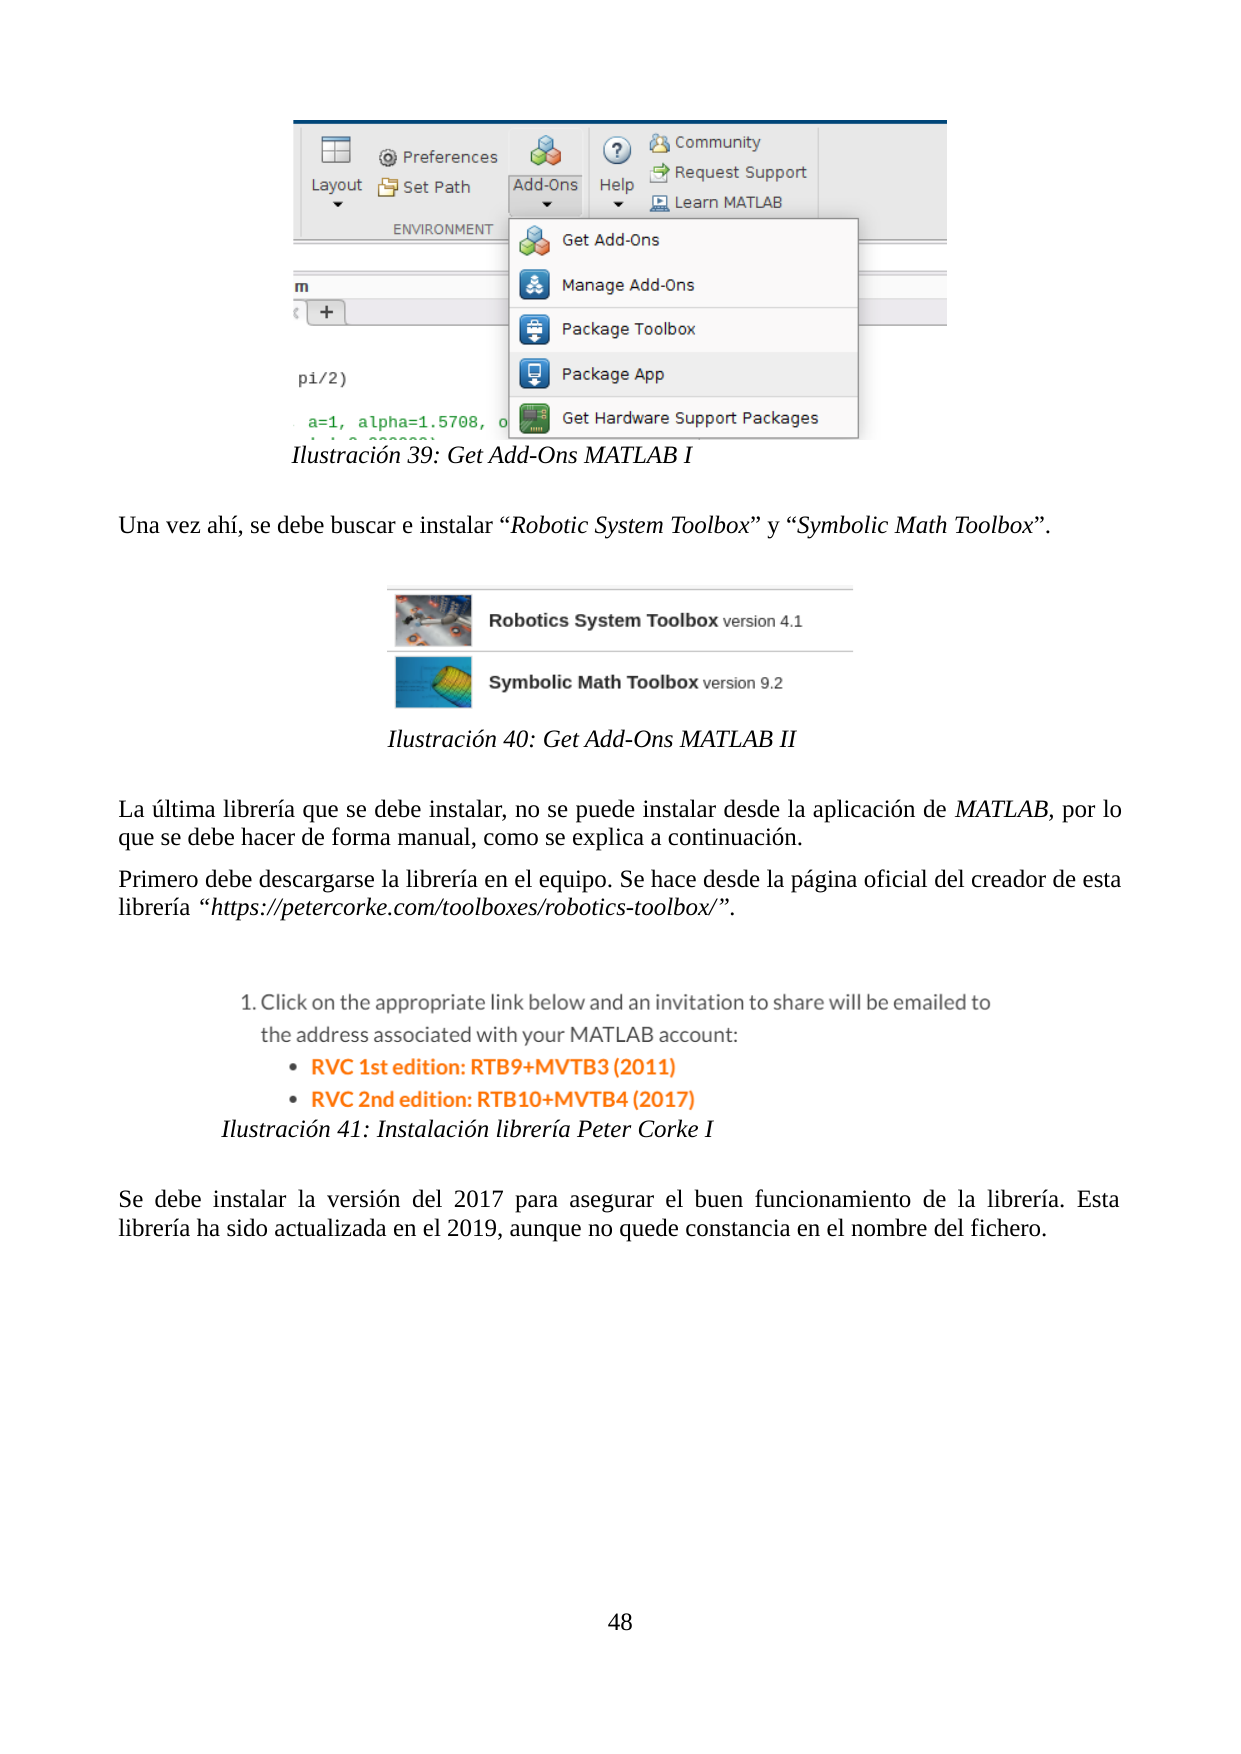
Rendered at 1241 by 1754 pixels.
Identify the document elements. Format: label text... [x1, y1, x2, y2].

text Ilustración 41: Instalación librería Peter Corke I [221, 1115, 1019, 1143]
text Una vez ahí, se debe buscar e instalar “Robotic System Toolbox” y “Symbolic Math Toolbox”. [118, 510, 1122, 539]
text Primero debe descargarse la librería en el equipo. Se hace desde la página oficial del creador de esta librería “https://petercorke.com/toolboxes/robotics-toolbox/”. [118, 864, 1122, 921]
text Ilustración 40: Get Add-Ons MATLAB II [387, 724, 853, 752]
text Se debe instalar la versión del 2017 para asegurar el buen funcionamiento de la librería. Esta librería ha sido actualizada en el 2019, aunque no quede constancia en el nombre del fichero. [118, 1184, 1122, 1242]
text La última librería que se debe instalar, no se puede instalar desde la aplicación de MATLAB, por lo que se debe hacer de forma manual, como se explica a continuación. [118, 794, 1122, 851]
text Ilustración 39: Get Add-Ons MATLAB I [291, 132, 949, 469]
